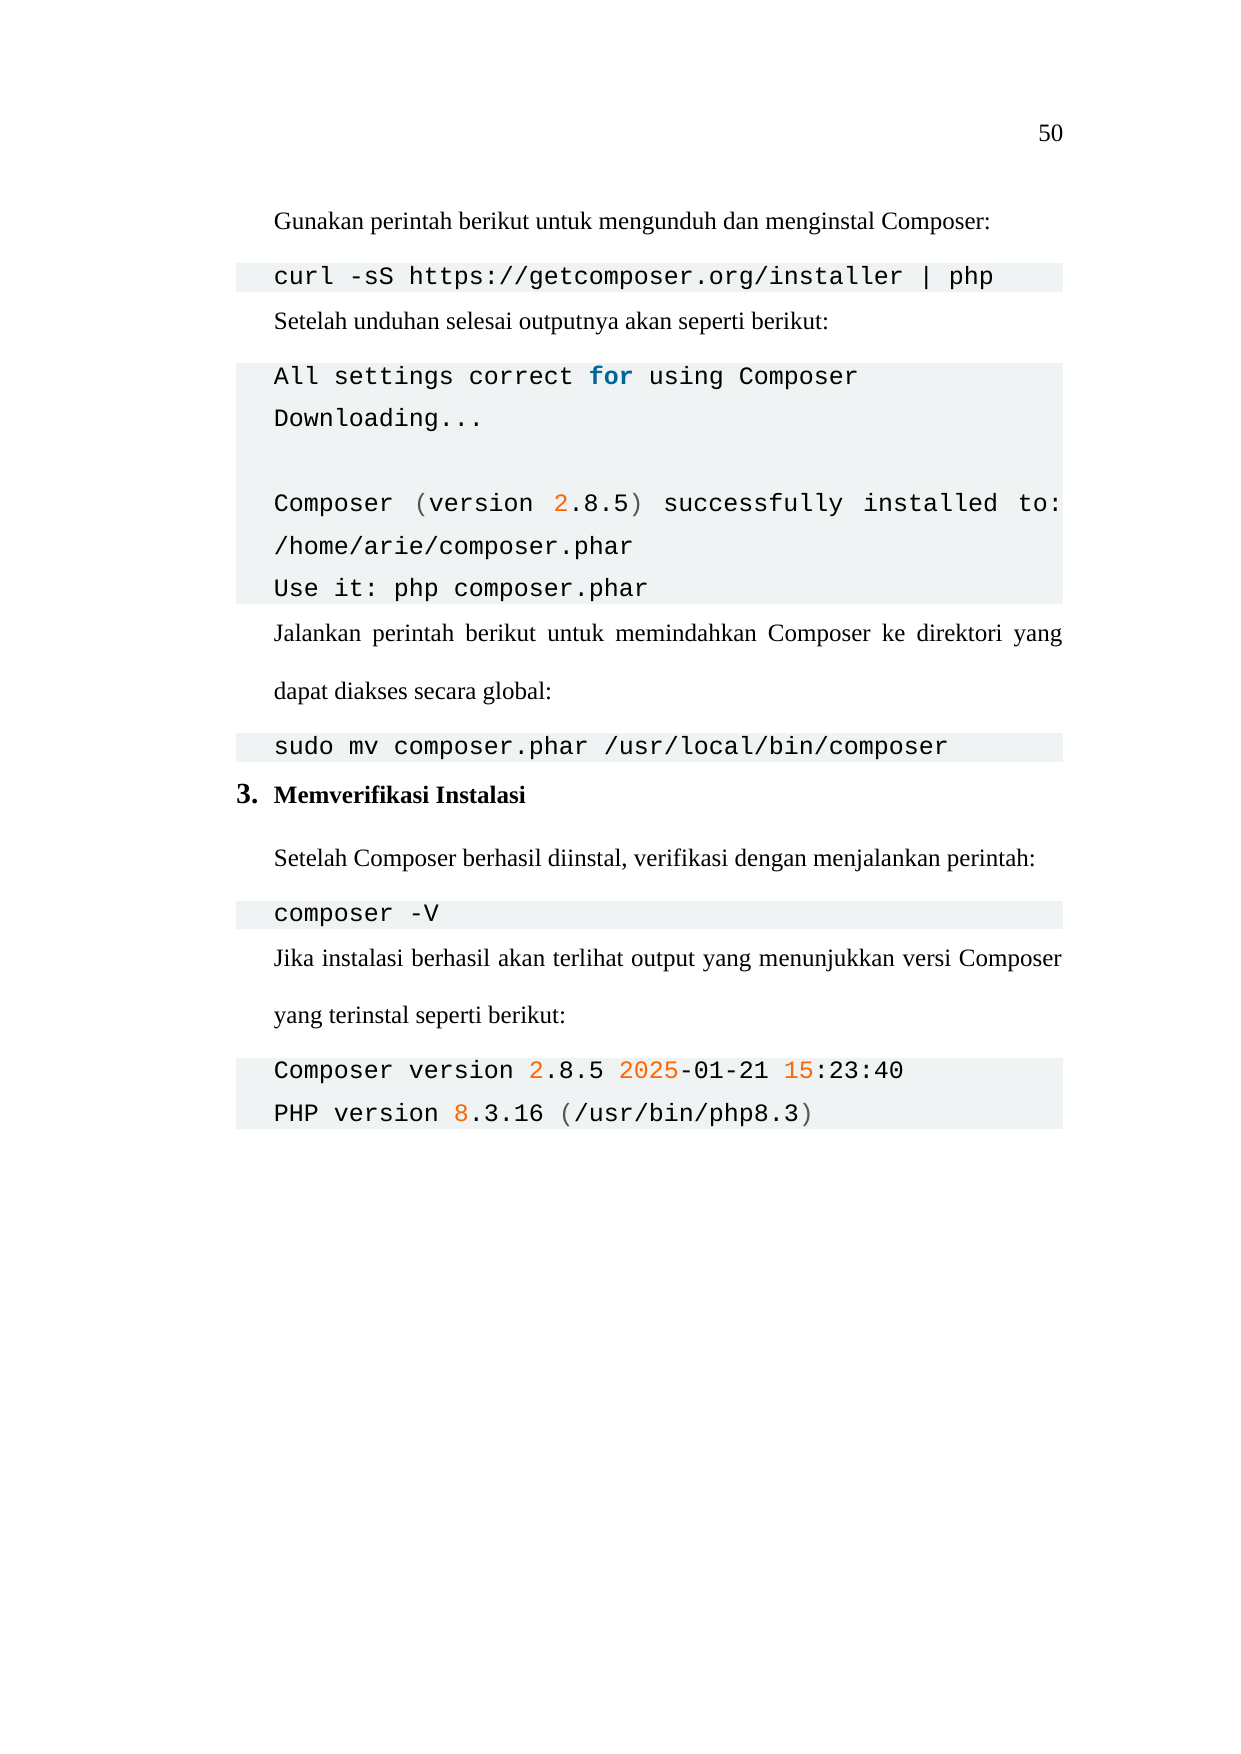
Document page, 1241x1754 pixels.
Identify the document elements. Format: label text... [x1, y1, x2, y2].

list Composer (version 2.8.5) successfully installed to: /home/arie/composer.phar [236, 491, 1063, 562]
list PHP version 8.3.16 (/usr/bin/php8.3) [236, 1101, 1063, 1129]
list Gunakan perintah berikut untuk mengunduh dan menginstal Composer: [236, 206, 1063, 235]
list Use it: php composer.phar [236, 576, 1063, 604]
list Downloading... [236, 406, 1063, 434]
list Setelah unduhan selesai outputnya akan seperti berikut: [236, 306, 1063, 335]
list Memverifikasi Instalasi [236, 776, 1063, 809]
list All settings correct for using Composer [236, 363, 1063, 392]
list sudo mv composer.phar /usr/local/bin/composer [236, 733, 1063, 762]
list Jalankan perintah berikut untuk memindahkan Composer ke direktori yang dapat diakses secara global: [236, 618, 1063, 705]
list Composer version 2.8.5 2025-01-21 15:23:40 [236, 1058, 1063, 1086]
list Jika instalasi berhasil akan terlihat output yang menunjukkan versi Composer yang terinstal seperti berikut: [236, 943, 1063, 1029]
list composer -V [236, 901, 1063, 929]
list curl -sS https://getcomposer.org/installer | php [236, 263, 1063, 292]
list Setelah Composer berhasil diinstal, verifikasi dengan menjalankan perintah: [236, 843, 1063, 872]
